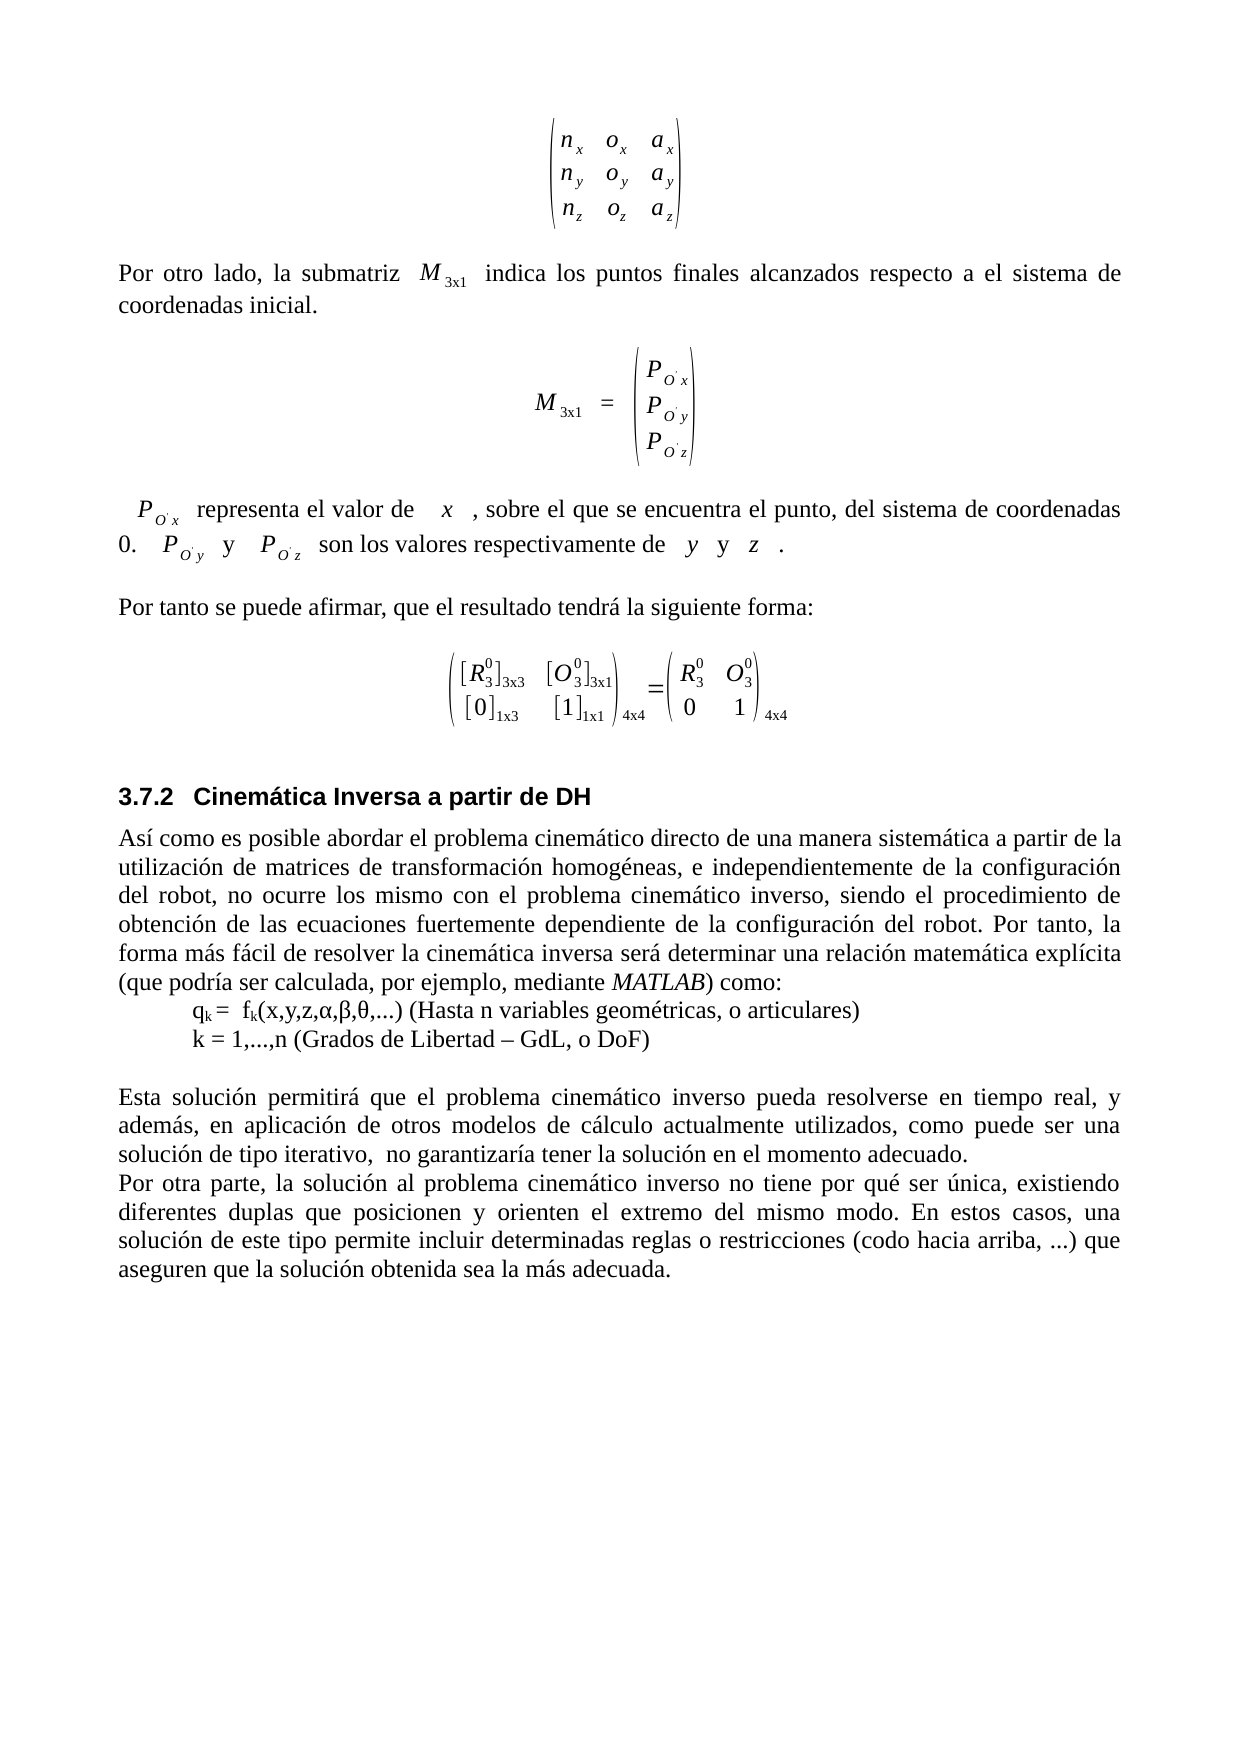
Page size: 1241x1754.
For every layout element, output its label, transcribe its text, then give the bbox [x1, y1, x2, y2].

text k = 1,...,n (Grados de Libertad – GdL, o DoF) [192, 1024, 1122, 1053]
text Así como es posible abordar el problema cinemático directo de una manera sistemática a partir de la utilización de matrices de transformación homogéneas, e independientemente de la configuración del robot, no ocurre los mismo con el problema cinemático inverso, siendo el procedimiento de obtención de las ecuaciones fuertemente dependiente de la configuración del robot. Por tanto, la forma más fácil de resolver la cinemática inversa será determinar una relación matemática explícita (que podría ser calculada, por ejemplo, mediante MATLAB) como: [118, 823, 1122, 995]
text representa el valor de , sobre el que se encuentra el punto, del sistema de coordenadas 0. y son los valores respectivamente dey. [118, 494, 1122, 564]
text Por tanto se puede afirmar, que el resultado tendrá la siguiente forma: [118, 592, 1122, 621]
text Por otro lado, la submatrizindica los puntos finales alcanzados respecto a el sistema de coordenadas inicial. [118, 258, 1122, 319]
text qk = fk(x,y,z,α,β,θ,...) (Hasta n variables geométricas, o articulares) [192, 995, 1122, 1024]
text Por otra parte, la solución al problema cinemático inverso no tiene por qué ser única, existiendo diferentes duplas que posicionen y orienten el extremo del mismo modo. En estos casos, una solución de este tipo permite incluir determinadas reglas o restricciones (codo hacia arriba, ...) que aseguren que la solución obtenida sea la más adecuada. [118, 1168, 1122, 1283]
text = [118, 348, 1122, 466]
text Esta solución permitirá que el problema cinemático inverso pueda resolverse en tiempo real, y además, en aplicación de otros modelos de cálculo actualmente utilizados, como puede ser una solución de tipo iterativo, no garantizaría tener la solución en el momento adecuado. [118, 1082, 1122, 1168]
subtitle Cinemática Inversa a partir de DH [118, 782, 1122, 810]
